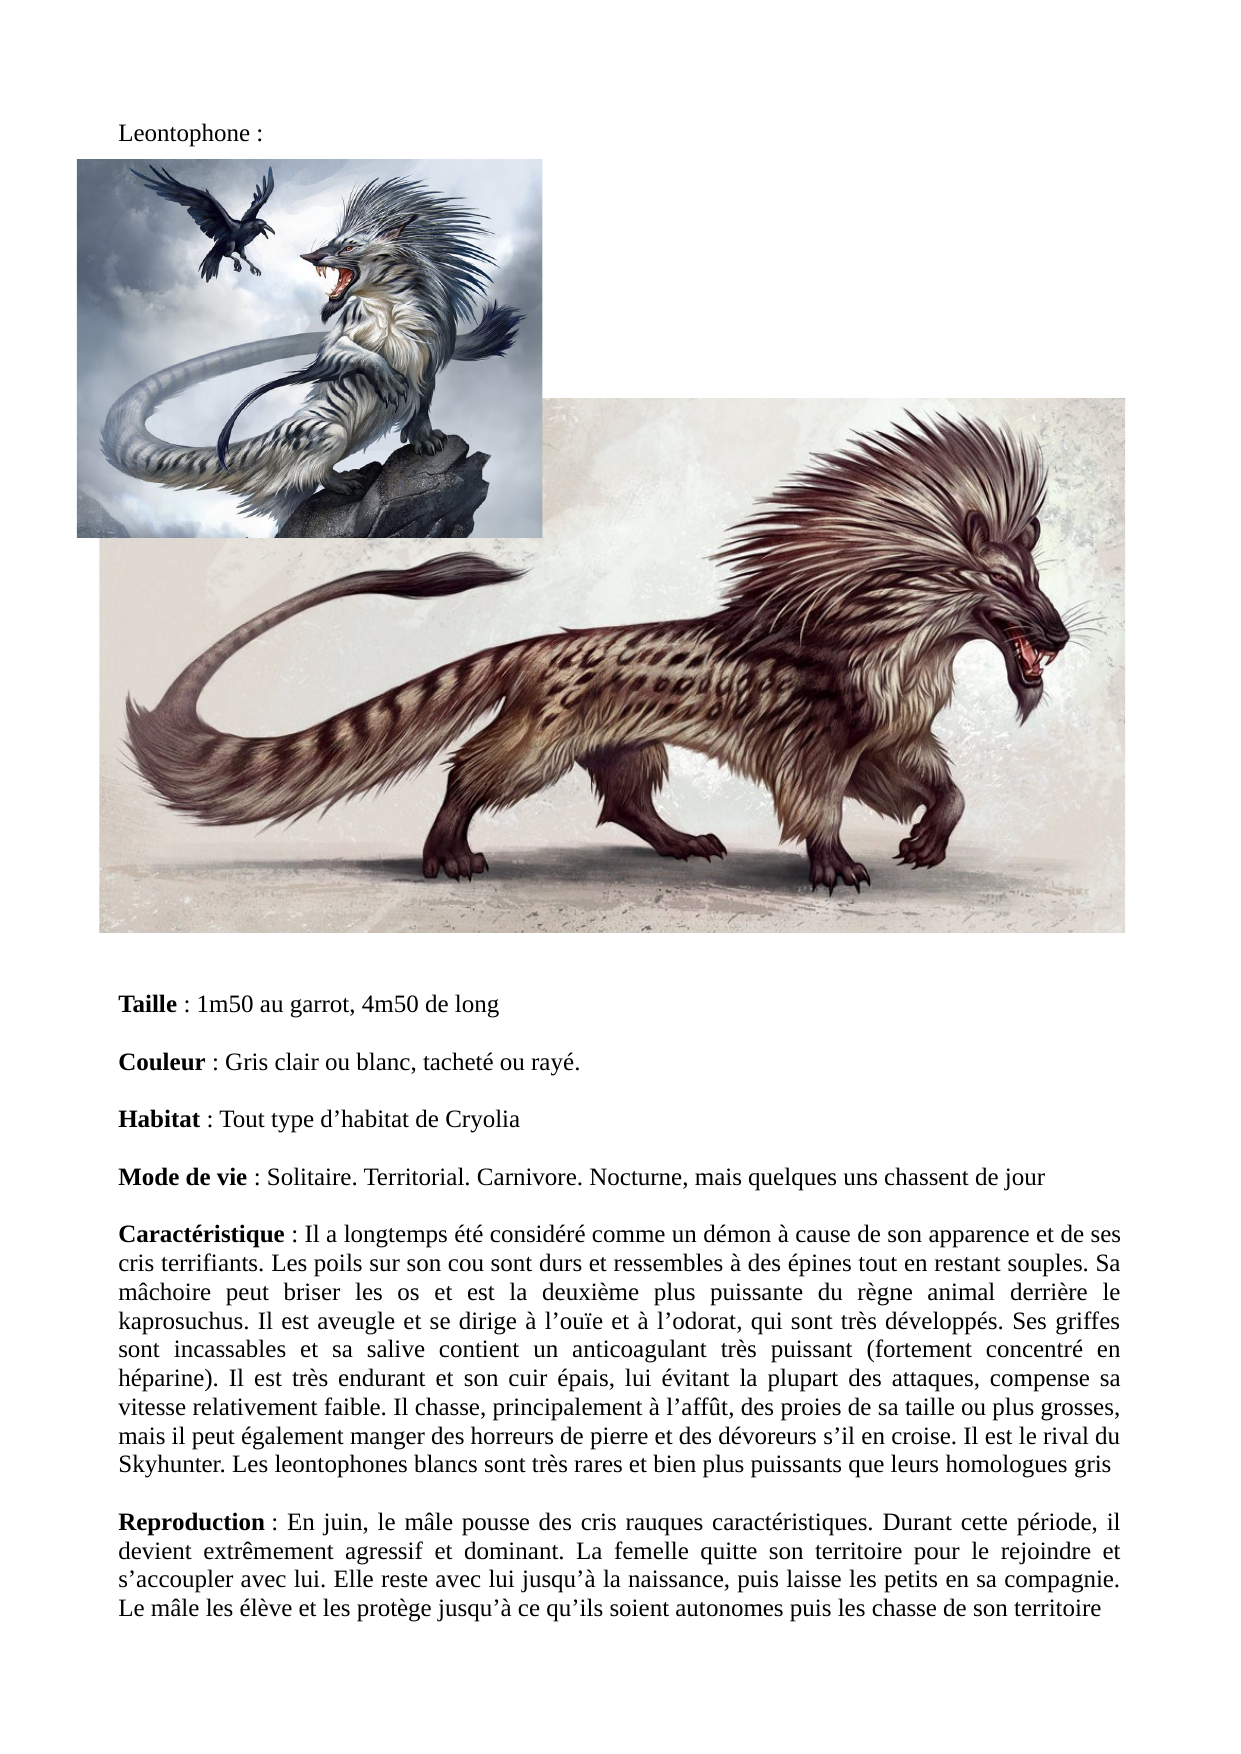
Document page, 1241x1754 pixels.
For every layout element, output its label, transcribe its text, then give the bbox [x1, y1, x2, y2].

text Leontophone : [118, 118, 1122, 147]
text Caractéristique : Il a longtemps été considéré comme un démon à cause de son apparence et de ses cris terrifiants. Les poils sur son cou sont durs et ressembles à des épines tout en restant souples. Sa mâchoire peut briser les os et est la deuxième plus puissante du règne animal derrière le kaprosuchus. Il est aveugle et se dirige à l’ouïe et à l’odorat, qui sont très développés. Ses griffes sont incassables et sa salive contient un anticoagulant très puissant (fortement concentré en héparine). Il est très endurant et son cuir épais, lui évitant la plupart des attaques, compense sa vitesse relativement faible. Il chasse, principalement à l’affût, des proies de sa taille ou plus grosses, mais il peut également manger des horreurs de pierre et des dévoreurs s’il en croise. Il est le rival du Skyhunter. Les leontophones blancs sont très rares et bien plus puissants que leurs homologues gris [118, 1219, 1122, 1478]
picture [76, 159, 1125, 933]
text Taille : 1m50 au garrot, 4m50 de long [118, 989, 1122, 1018]
text Couleur : Gris clair ou blanc, tacheté ou rayé. [118, 1047, 1122, 1076]
text Habitat : Tout type d’habitat de Cryolia [118, 1104, 1122, 1133]
text Reproduction : En juin, le mâle pousse des cris rauques caractéristiques. Durant cette période, il devient extrêmement agressif et dominant. La femelle quitte son territoire pour le rejoindre et s’accoupler avec lui. Elle reste avec lui jusqu’à la naissance, puis laisse les petits en sa compagnie. Le mâle les élève et les protège jusqu’à ce qu’ils soient autonomes puis les chasse de son territoire [118, 1507, 1122, 1622]
text Mode de vie : Solitaire. Territorial. Carnivore. Nocturne, mais quelques uns chassent de jour [118, 1162, 1122, 1191]
